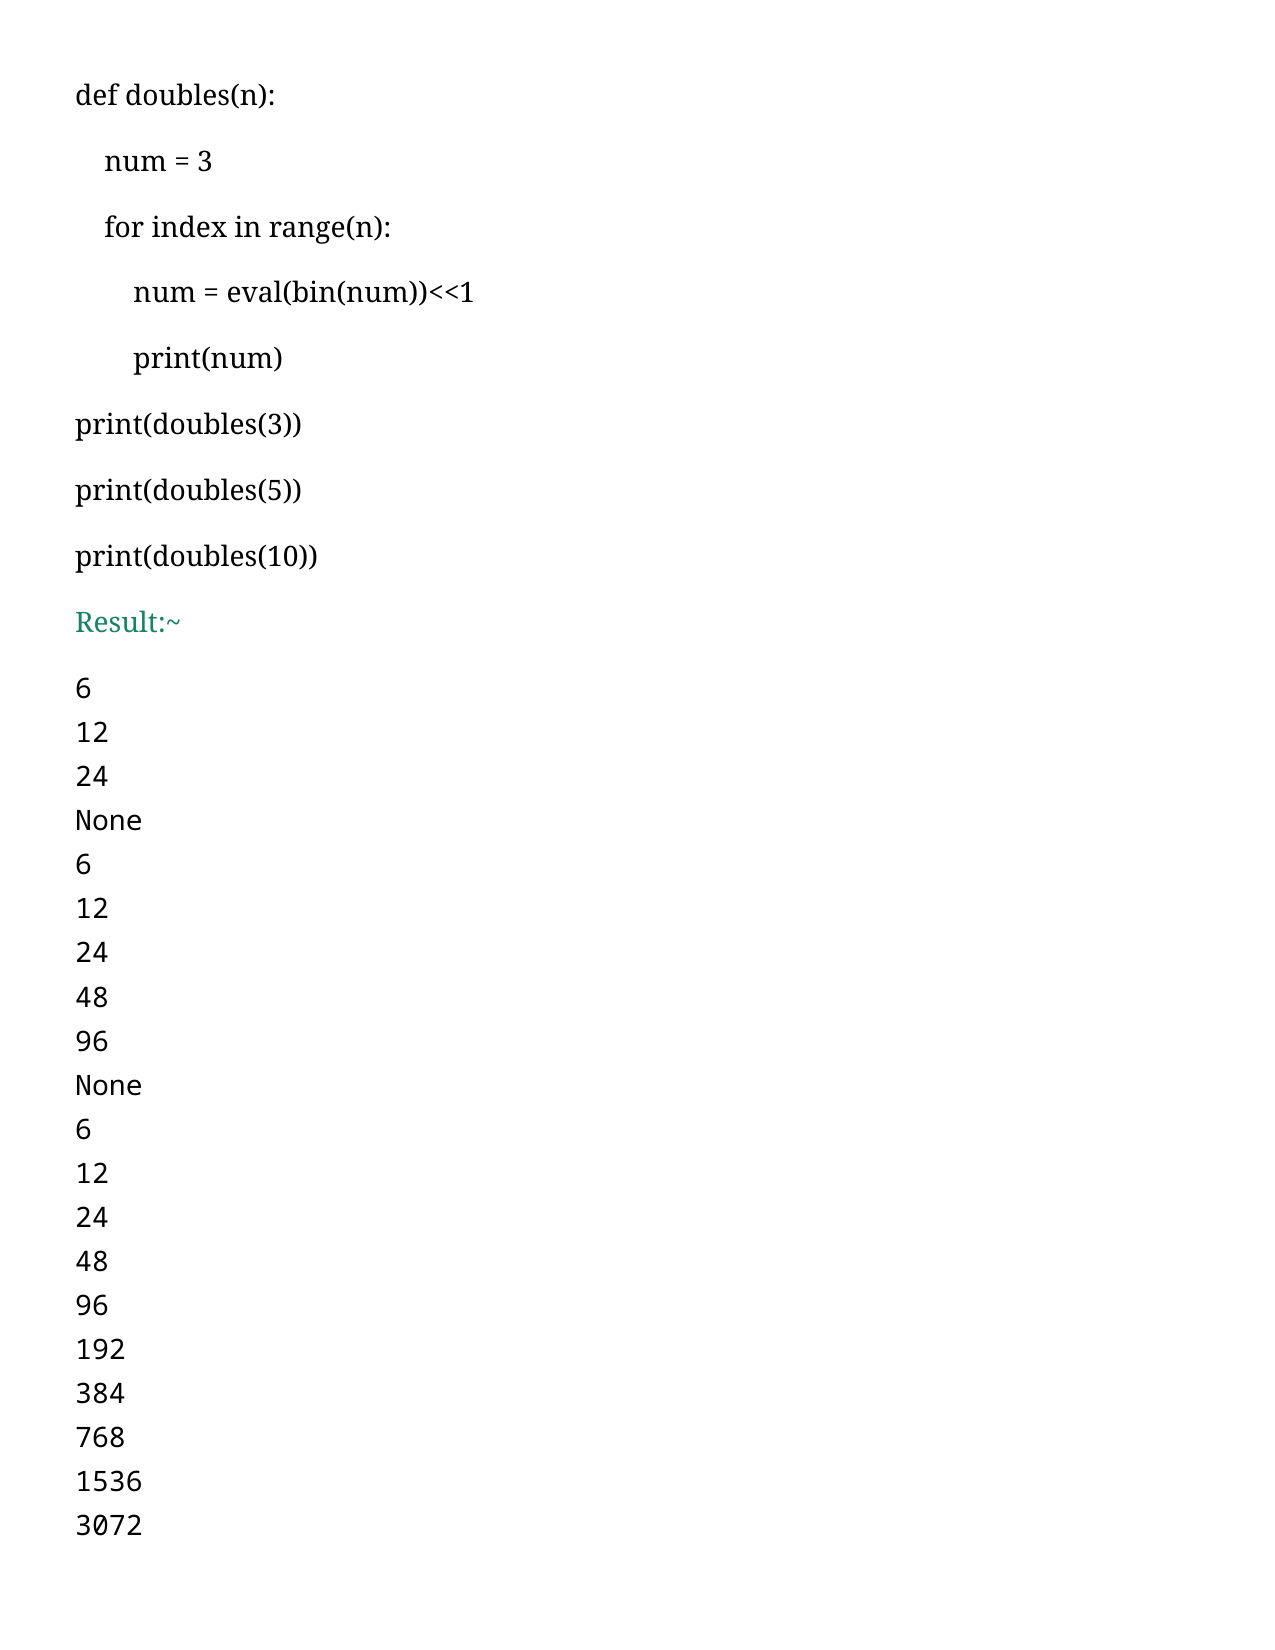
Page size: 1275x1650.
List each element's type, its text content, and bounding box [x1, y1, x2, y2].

text for index in range(n): [75, 207, 1200, 245]
text num = 3 [75, 141, 1200, 179]
text Result:~ [75, 602, 1200, 641]
text print(doubles(10)) [75, 537, 1200, 575]
text print(num) [75, 339, 1200, 377]
text num = eval(bin(num))<<1 [75, 273, 1200, 311]
text 6 12 24 None 6 12 24 48 96 None 6 12 24 48 96 192 384 768 1536 3072 [75, 668, 1200, 1544]
text def doubles(n): [75, 75, 1200, 113]
text print(doubles(3)) [75, 405, 1200, 443]
text print(doubles(5)) [75, 471, 1200, 509]
